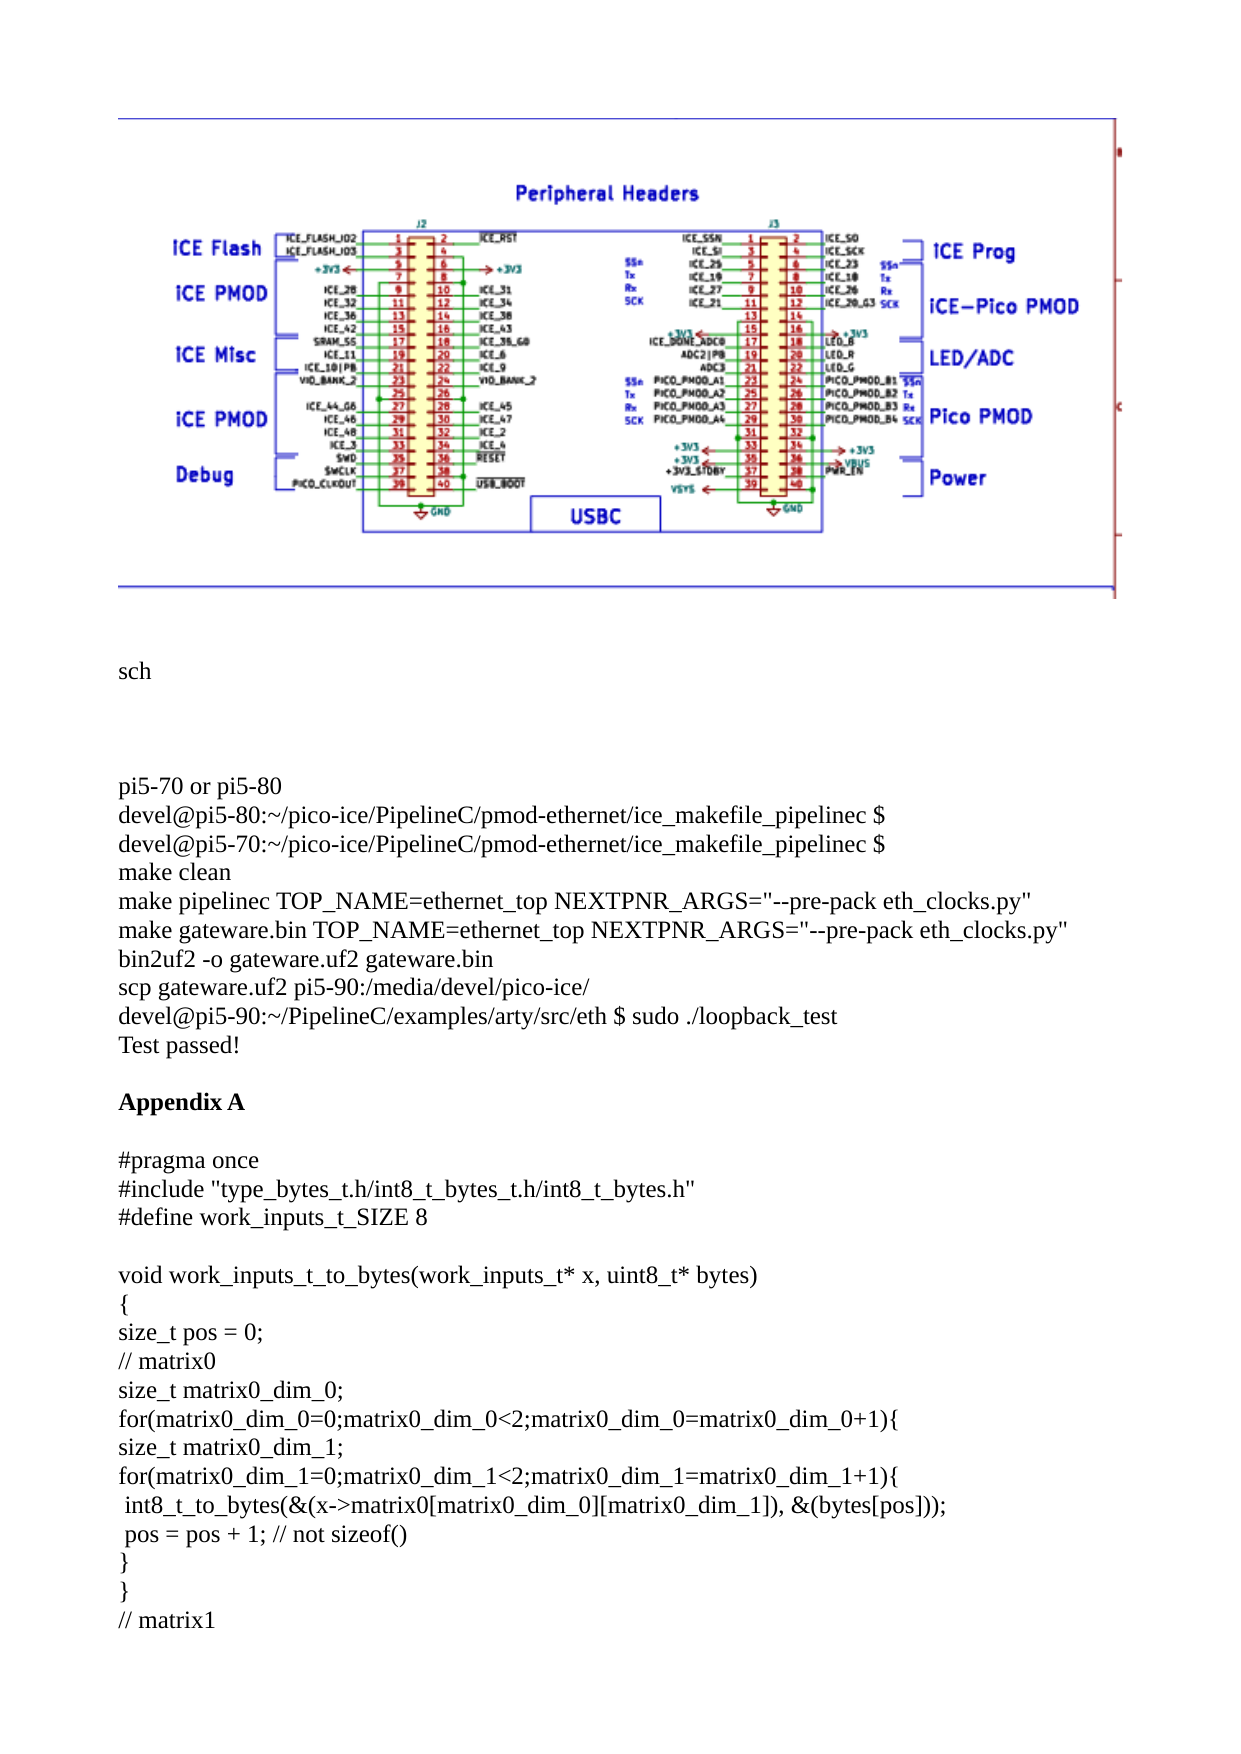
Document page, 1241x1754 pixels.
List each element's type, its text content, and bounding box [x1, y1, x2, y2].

text #pragma once [118, 1145, 1122, 1174]
text } [118, 1576, 1122, 1605]
text scp gateware.uf2 pi5-90:/media/devel/pico-ice/ [118, 972, 1122, 1001]
text bin2uf2 -o gateware.uf2 gateware.bin [118, 944, 1122, 972]
text devel@pi5-70:~/pico-ice/PipelineC/pmod-ethernet/ice_makefile_pipelinec $ [118, 829, 1122, 857]
text // matrix0 [118, 1346, 1122, 1375]
text devel@pi5-80:~/pico-ice/PipelineC/pmod-ethernet/ice_makefile_pipelinec $ [118, 800, 1122, 829]
text // matrix1 [118, 1605, 1122, 1634]
text make gateware.bin TOP_NAME=ethernet_top NEXTPNR_ARGS="--pre-pack eth_clocks.py" [118, 915, 1122, 944]
text } [118, 1547, 1122, 1576]
text for(matrix0_dim_0=0;matrix0_dim_0<2;matrix0_dim_0=matrix0_dim_0+1){ [118, 1404, 1122, 1432]
text #define work_inputs_t_SIZE 8 [118, 1202, 1122, 1231]
text void work_inputs_t_to_bytes(work_inputs_t* x, uint8_t* bytes) [118, 1260, 1122, 1289]
text pi5-70 or pi5-80 [118, 771, 1122, 800]
text make pipelinec TOP_NAME=ethernet_top NEXTPNR_ARGS="--pre-pack eth_clocks.py" [118, 886, 1122, 915]
picture [118, 118, 1123, 599]
text devel@pi5-90:~/PipelineC/examples/arty/src/eth $ sudo ./loopback_test [118, 1001, 1122, 1030]
text sch [118, 656, 1122, 685]
text size_t matrix0_dim_1; [118, 1432, 1122, 1461]
text Test passed! [118, 1030, 1122, 1059]
text for(matrix0_dim_1=0;matrix0_dim_1<2;matrix0_dim_1=matrix0_dim_1+1){ [118, 1461, 1122, 1490]
text size_t pos = 0; [118, 1317, 1122, 1346]
text make clean [118, 857, 1122, 886]
text { [118, 1289, 1122, 1317]
text int8_t_to_bytes(&(x->matrix0[matrix0_dim_0][matrix0_dim_1]), &(bytes[pos])); [118, 1490, 1122, 1519]
text #include "type_bytes_t.h/int8_t_bytes_t.h/int8_t_bytes.h" [118, 1174, 1122, 1202]
text size_t matrix0_dim_0; [118, 1375, 1122, 1404]
text Appendix A [118, 1087, 1122, 1116]
text pos = pos + 1; // not sizeof() [118, 1519, 1122, 1547]
